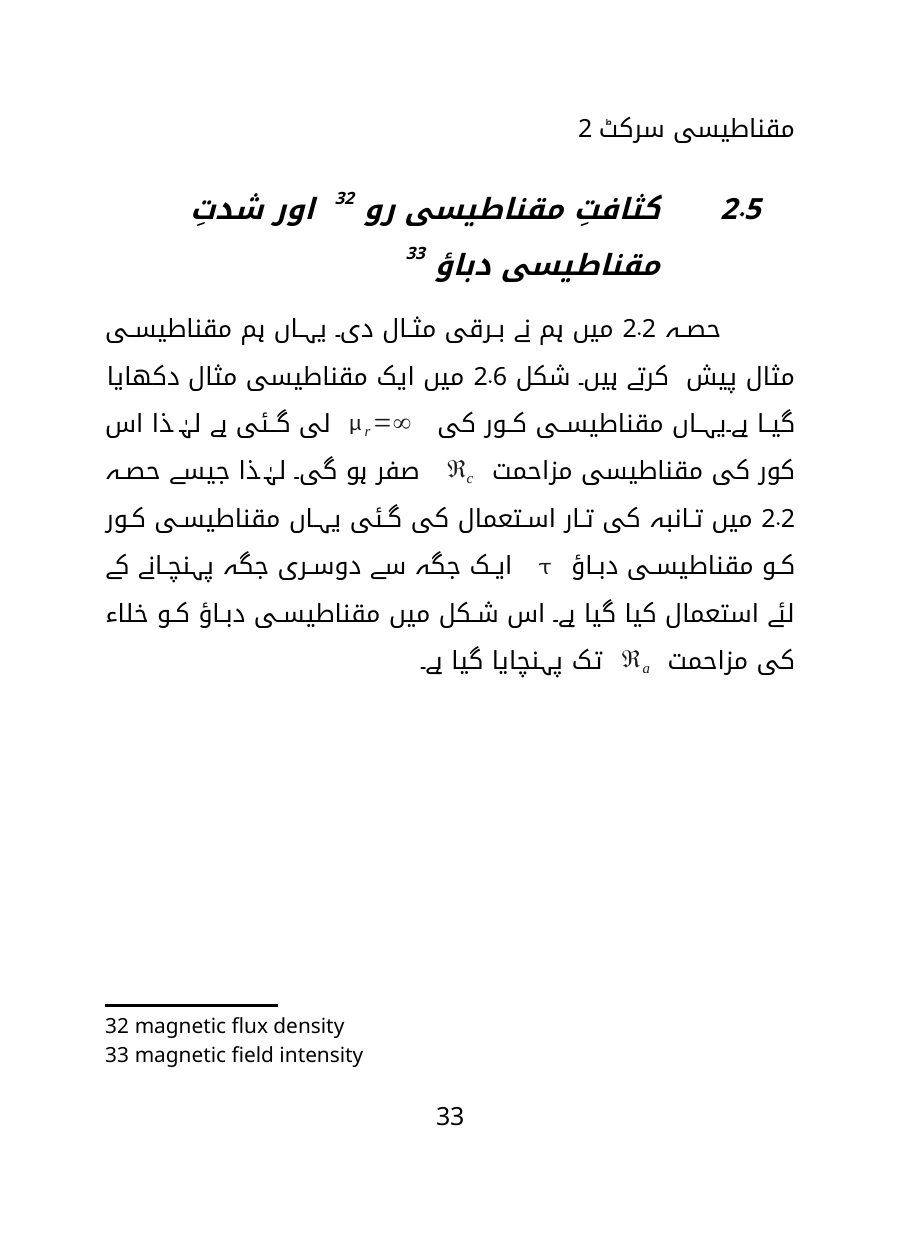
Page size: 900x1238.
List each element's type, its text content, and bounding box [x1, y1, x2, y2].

list magnetic field intensity [105, 1040, 795, 1068]
text حصہ 2.2 میں ہم نے برقی مثال دی۔ یہاں ہم مقناطیسی مثال پیش کرتے ہیں۔ شکل 2.6 میں ایک مقناطیسی مثال دکھایا گیا ہے۔یہاں مقناطیسی کور کی لی گئی ہے لہٰذا اس کور کی مقناطیسی مزاحمت صفر ہو گی۔ لہٰذا جیسے حصہ 2.2 میں تانبہ کی تار استعمال کی گئی یہاں مقناطیسی کور کو مقناطیسی دباؤ ایک جگہ سے دوسری جگہ پہنچانے کے لئے استعمال کیا گیا ہے۔ اس شکل میں مقناطیسی دباؤ کو خلاء کی مزاحمتتک پہنچایا گیا ہے۔ [105, 306, 795, 685]
list magnetic flux density [105, 1012, 795, 1040]
subtitle کثافتِ مقناطیسی رو اور شدتِ مقناطیسی دباؤ [105, 182, 720, 293]
